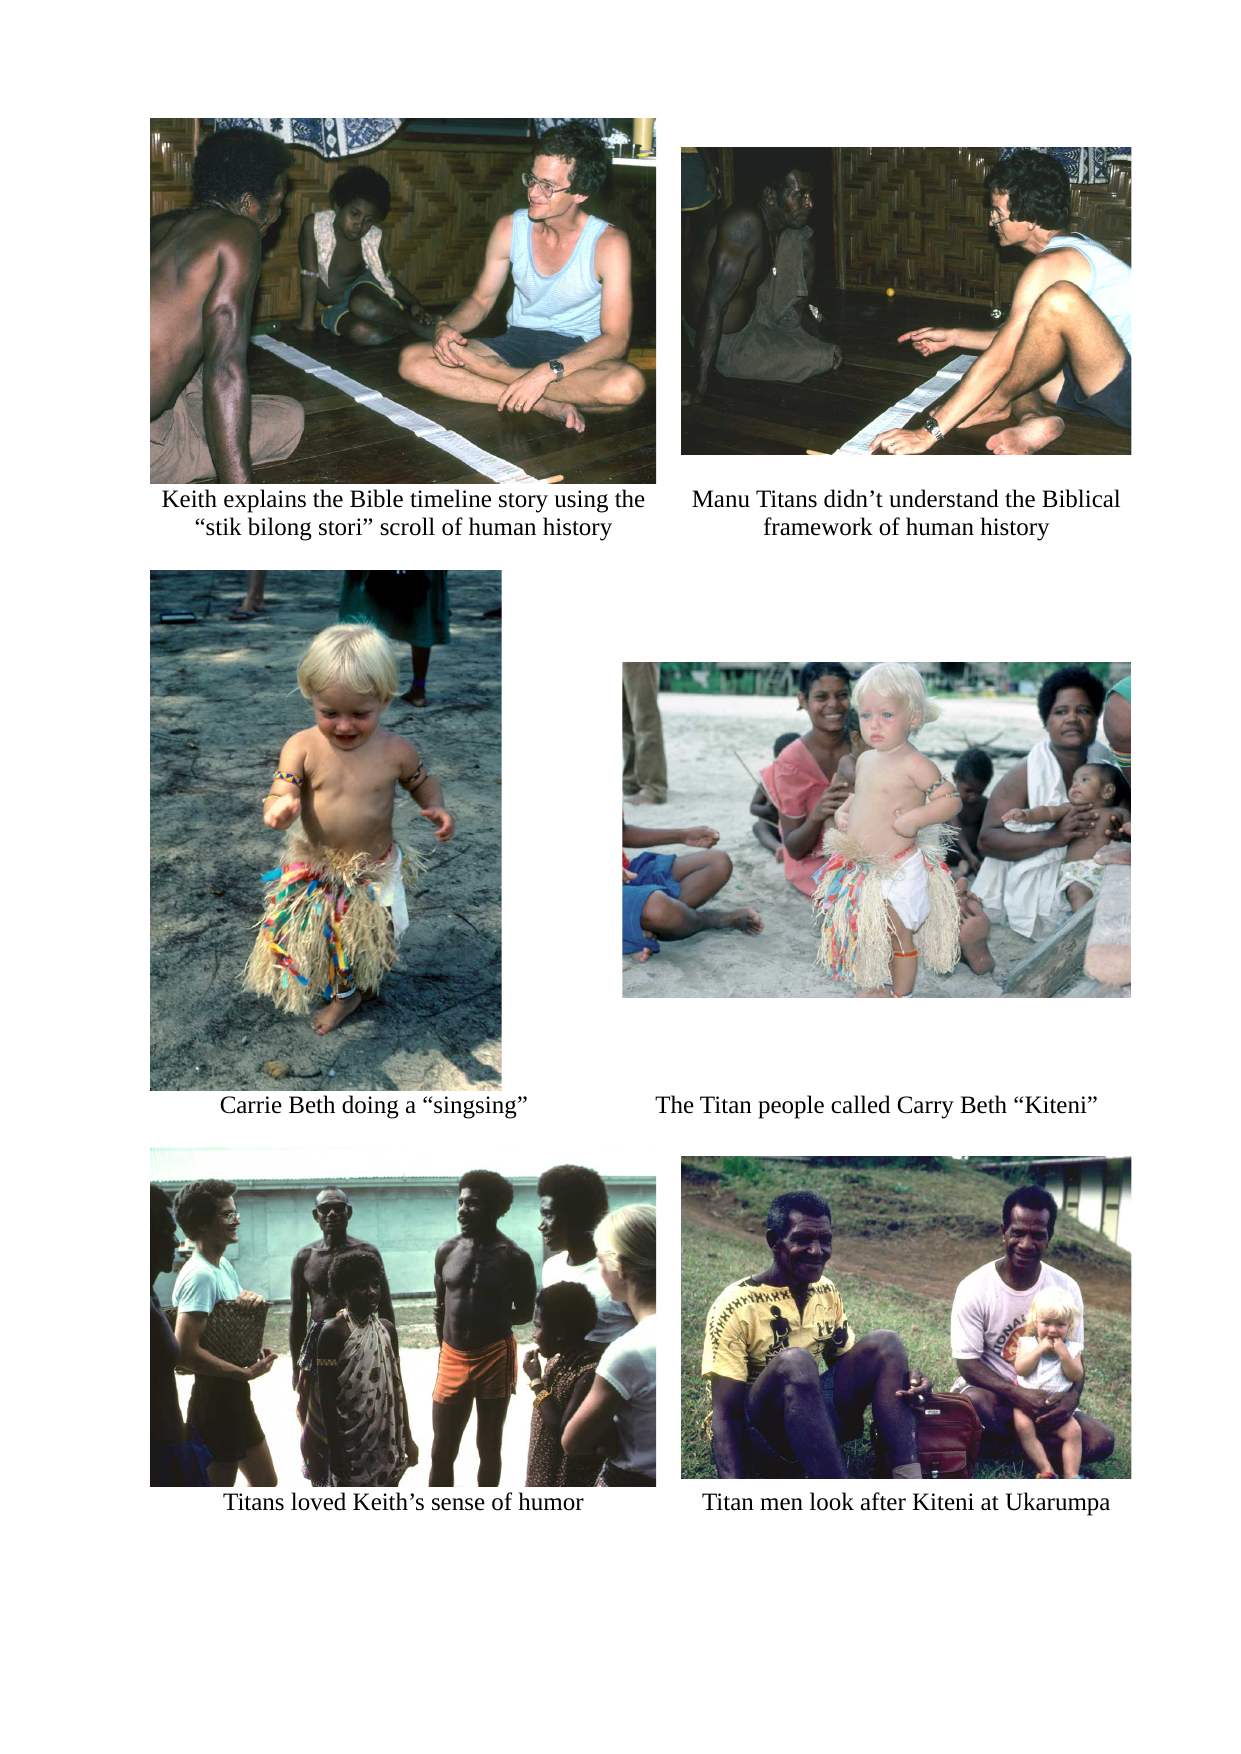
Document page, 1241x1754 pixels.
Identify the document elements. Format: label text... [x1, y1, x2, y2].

table_header [138, 119, 150, 484]
picture [150, 570, 502, 1091]
table_header [138, 1148, 150, 1487]
picture [681, 147, 1132, 455]
table_cell Titans loved Keith’s sense of humor [138, 1487, 669, 1515]
table_header [657, 119, 669, 484]
picture [681, 1156, 1132, 1479]
table_header [502, 570, 609, 1090]
table_cell Manu Titans didn’t understand the Biblical framework of human history [669, 484, 1144, 541]
table_header [669, 1148, 1144, 1487]
table_header [609, 570, 1144, 1090]
table_header [669, 119, 1144, 484]
picture [622, 662, 1131, 998]
table_cell Keith explains the Bible timeline story using the “stik bilong stori” scroll of human history [138, 484, 669, 541]
table_cell The Titan people called Carry Beth “Kiteni” [609, 1090, 1144, 1119]
picture [150, 1147, 657, 1487]
table_cell Carrie Beth doing a “singsing” [138, 1090, 609, 1119]
table_cell Titan men look after Kiteni at Ukarumpa [669, 1487, 1144, 1515]
table_header [138, 570, 150, 1090]
table_header [657, 1148, 669, 1487]
picture [150, 118, 657, 484]
